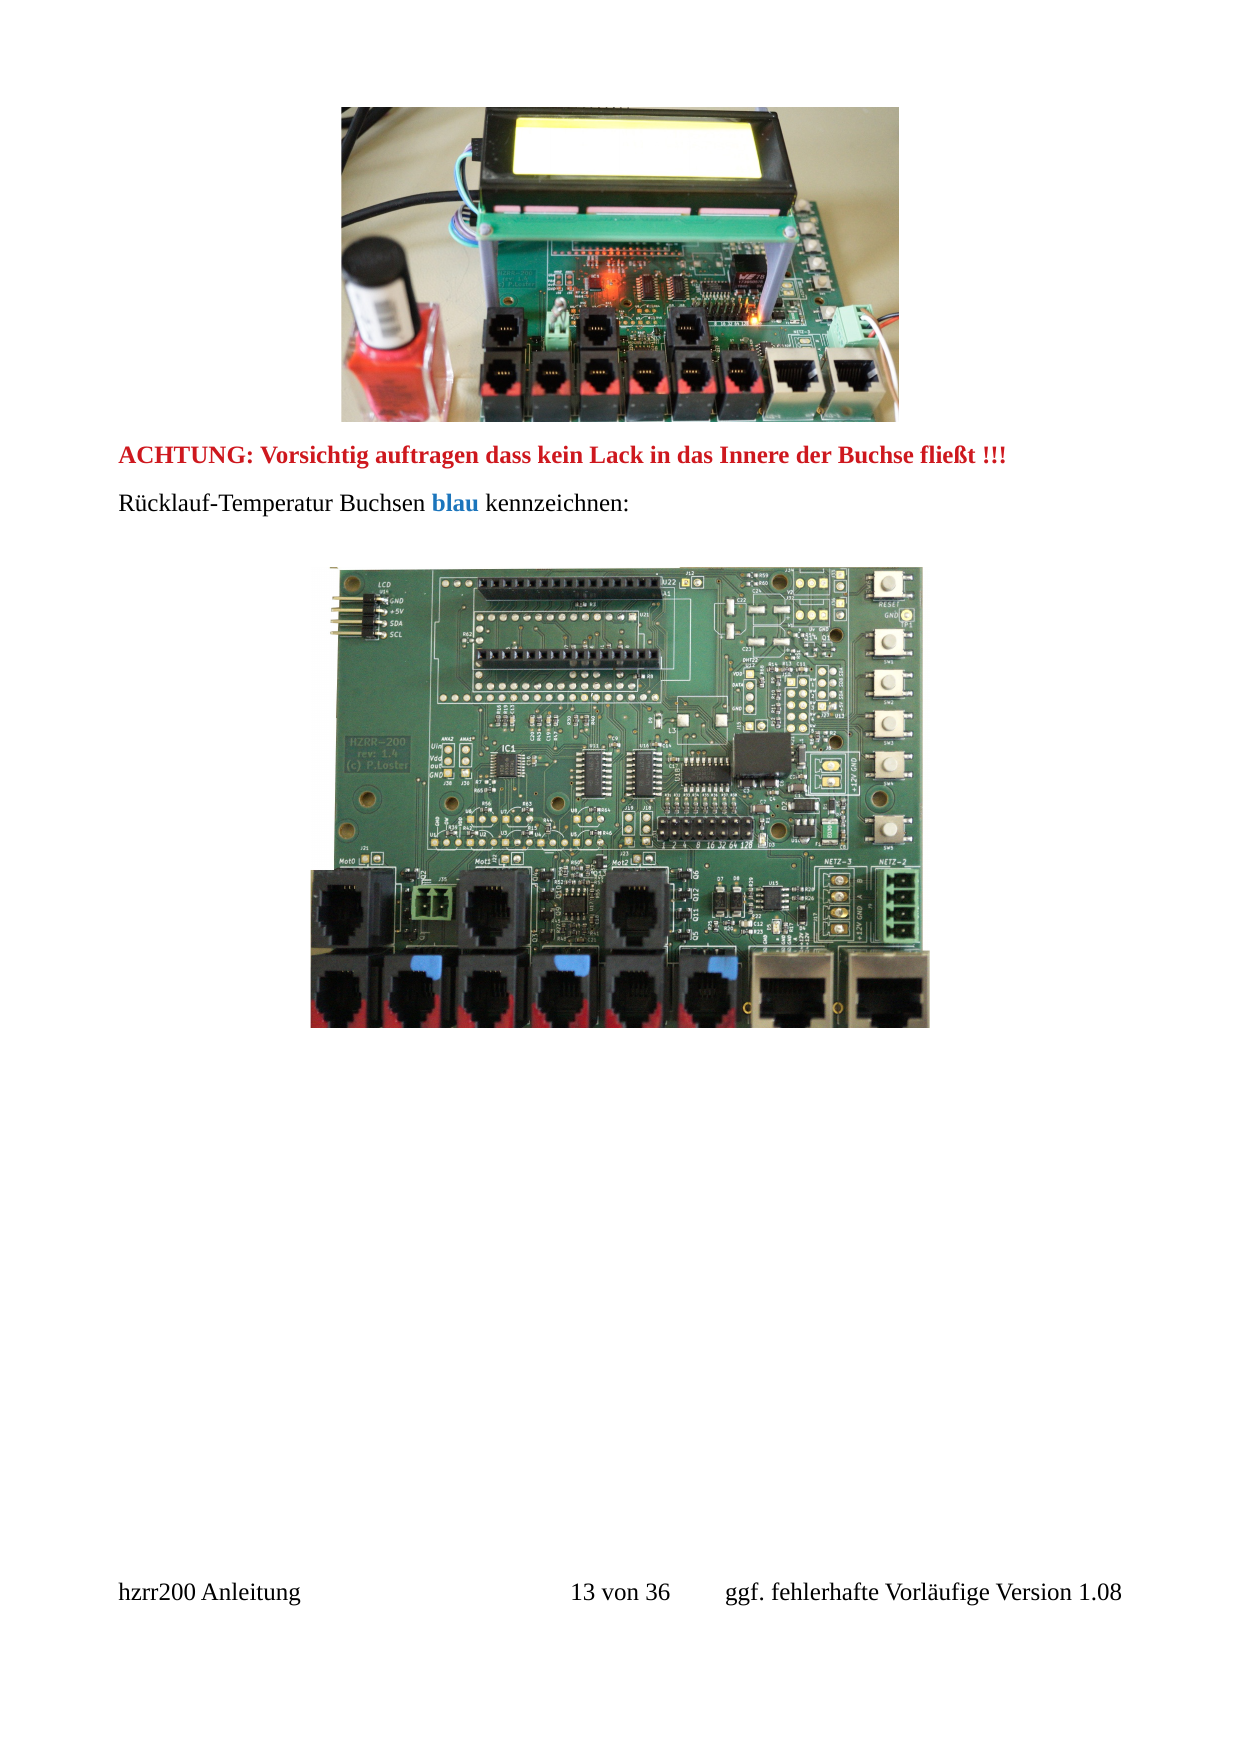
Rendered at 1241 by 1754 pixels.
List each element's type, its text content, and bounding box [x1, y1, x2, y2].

text Bild 33: Kennzeichnen der Temperatur-Sensor Buchsen mit roter Farbe. Roter Nagellack mit etwas zusätzlichem weißen Pigment hat sich bewährt. [341, 87, 899, 107]
text Rücklauf-Temperatur Buchsen blau kennzeichnen: [118, 488, 1122, 517]
text ACHTUNG: Vorsichtig auftragen dass kein Lack in das Innere der Buchse fließt !!! [118, 440, 1122, 469]
text Bild 34: Kennzeichnung Temperaturbuchsen ROT und Rücklauftemperatur zusätzlich BLAU [311, 548, 930, 567]
